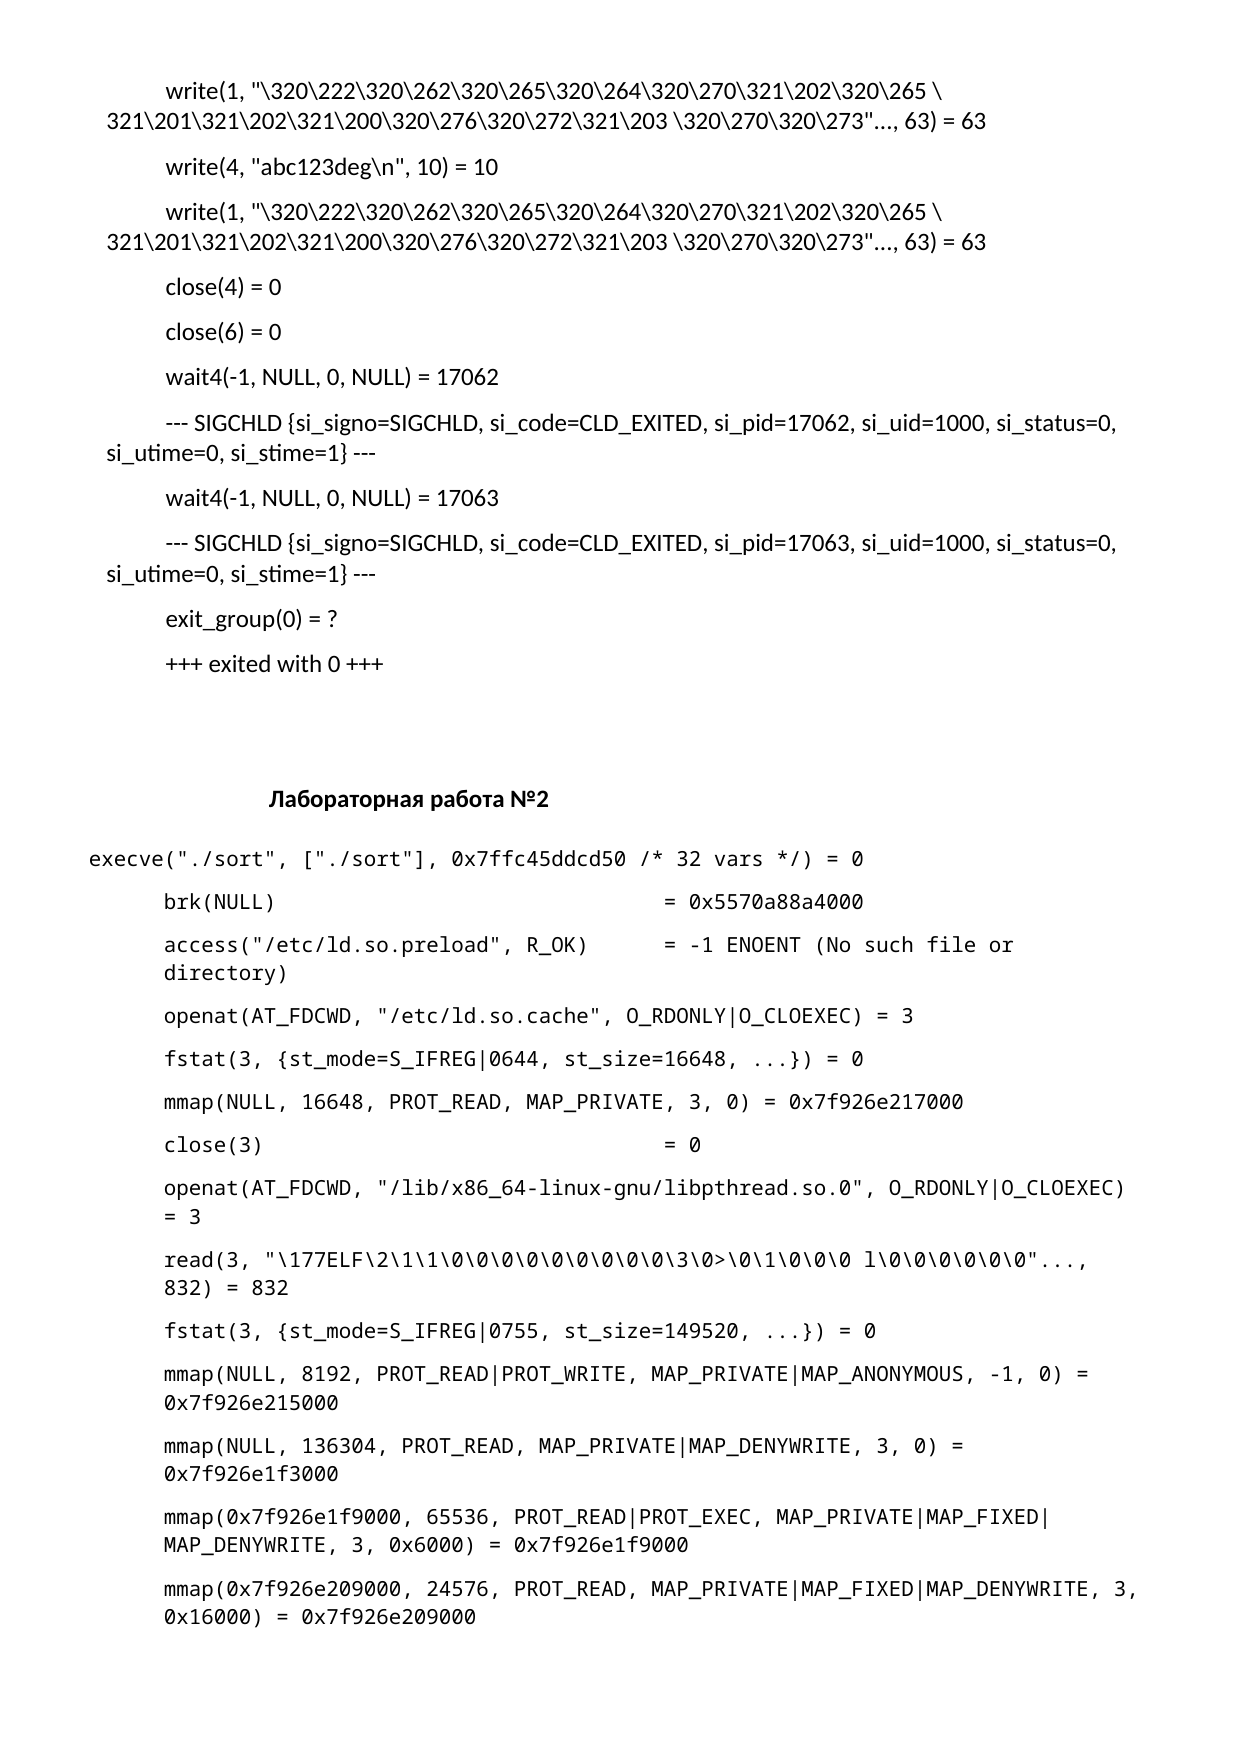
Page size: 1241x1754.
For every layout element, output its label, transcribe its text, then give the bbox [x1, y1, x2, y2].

text read(3, "\177ELF\2\1\1\0\0\0\0\0\0\0\0\0\3\0>\0\1\0\0\0 l\0\0\0\0\0\0"..., 832) = 832 [163, 1245, 1147, 1302]
text execve("./sort", ["./sort"], 0x7ffc45ddcd50 /* 32 vars */) = 0 [88, 844, 1147, 872]
text write(1, "\320\222\320\262\320\265\320\264\320\270\321\202\320\265 \321\201\321\202\321\200\320\276\320\272\321\203 \320\270\320\273"..., 63) = 63 [106, 196, 1147, 257]
text close(3) = 0 [163, 1130, 1147, 1159]
text write(4, "abc123deg\n", 10) = 10 [106, 151, 1147, 181]
text openat(AT_FDCWD, "/etc/ld.so.cache", O_RDONLY|O_CLOEXEC) = 3 [163, 1001, 1147, 1030]
text brk(NULL) = 0x5570a88a4000 [163, 887, 1147, 915]
text mmap(NULL, 16648, PROT_READ, MAP_PRIVATE, 3, 0) = 0x7f926e217000 [163, 1087, 1147, 1116]
text wait4(-1, NULL, 0, NULL) = 17063 [106, 482, 1147, 513]
text access("/etc/ld.so.preload", R_OK) = -1 ENOENT (No such file or directory) [163, 930, 1147, 987]
text --- SIGCHLD {si_signo=SIGCHLD, si_code=CLD_EXITED, si_pid=17063, si_uid=1000, si_status=0, si_utime=0, si_stime=1} --- [106, 527, 1147, 588]
text mmap(0x7f926e209000, 24576, PROT_READ, MAP_PRIVATE|MAP_FIXED|MAP_DENYWRITE, 3, 0x16000) = 0x7f926e209000 [163, 1574, 1147, 1631]
text mmap(0x7f926e1f9000, 65536, PROT_READ|PROT_EXEC, MAP_PRIVATE|MAP_FIXED|MAP_DENYWRITE, 3, 0x6000) = 0x7f926e1f9000 [163, 1502, 1147, 1559]
text --- SIGCHLD {si_signo=SIGCHLD, si_code=CLD_EXITED, si_pid=17062, si_uid=1000, si_status=0, si_utime=0, si_stime=1} --- [106, 407, 1147, 468]
text wait4(-1, NULL, 0, NULL) = 17062 [106, 362, 1147, 392]
text fstat(3, {st_mode=S_IFREG|0644, st_size=16648, ...}) = 0 [163, 1044, 1147, 1073]
text exit_group(0) = ? [106, 603, 1147, 633]
text openat(AT_FDCWD, "/lib/x86_64-linux-gnu/libpthread.so.0", O_RDONLY|O_CLOEXEC) = 3 [163, 1173, 1147, 1230]
text close(4) = 0 [106, 271, 1147, 302]
text mmap(NULL, 136304, PROT_READ, MAP_PRIVATE|MAP_DENYWRITE, 3, 0) = 0x7f926e1f3000 [163, 1431, 1147, 1488]
text mmap(NULL, 8192, PROT_READ|PROT_WRITE, MAP_PRIVATE|MAP_ANONYMOUS, -1, 0) = 0x7f926e215000 [163, 1359, 1147, 1416]
text write(1, "\320\222\320\262\320\265\320\264\320\270\321\202\320\265 \321\201\321\202\321\200\320\276\320\272\321\203 \320\270\320\273"..., 63) = 63 [106, 75, 1147, 136]
text Лабораторная работа №2 [192, 783, 1147, 814]
text close(6) = 0 [106, 316, 1147, 347]
text fstat(3, {st_mode=S_IFREG|0755, st_size=149520, ...}) = 0 [163, 1316, 1147, 1345]
text +++ exited with 0 +++ [106, 648, 1147, 679]
